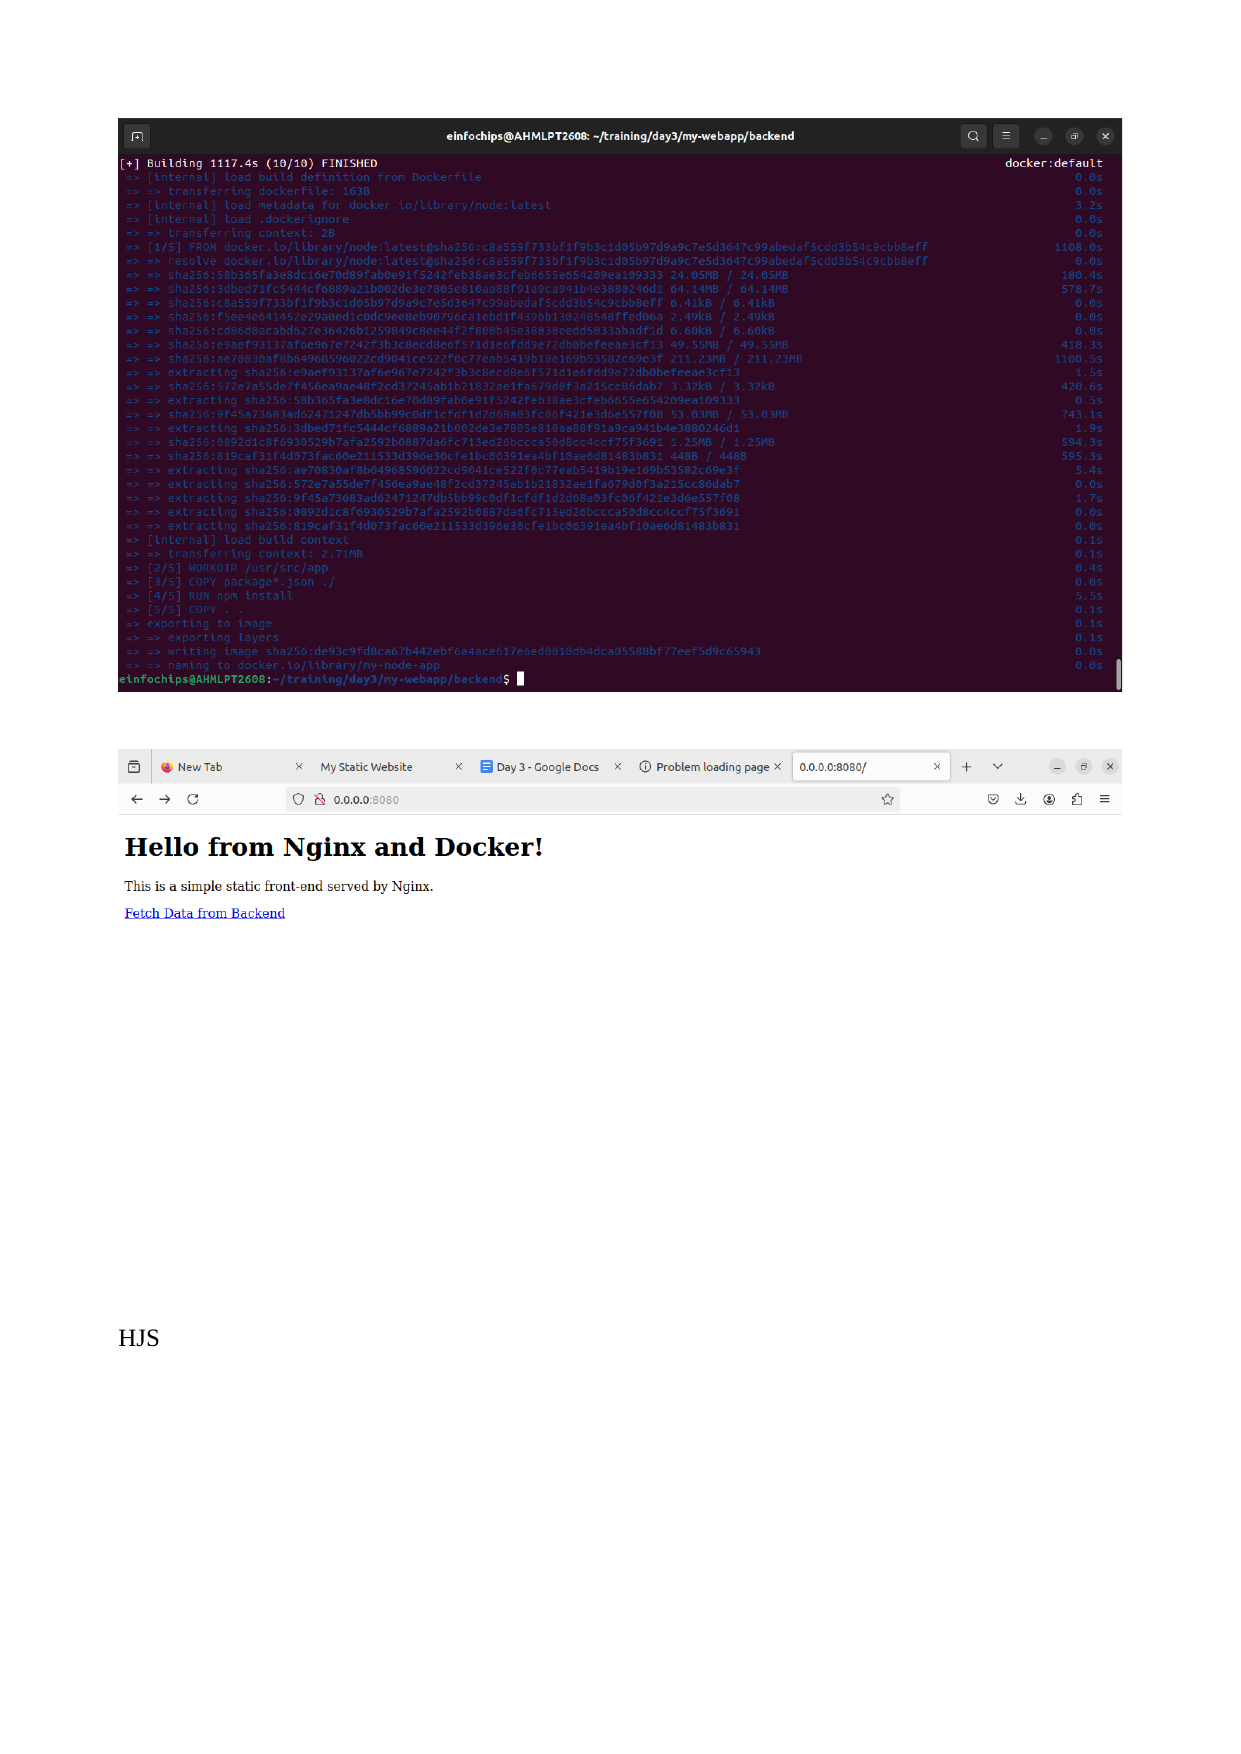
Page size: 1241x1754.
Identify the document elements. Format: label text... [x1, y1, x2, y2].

picture [118, 118, 1123, 692]
text HJS [118, 1324, 1122, 1352]
picture [118, 749, 1123, 1324]
